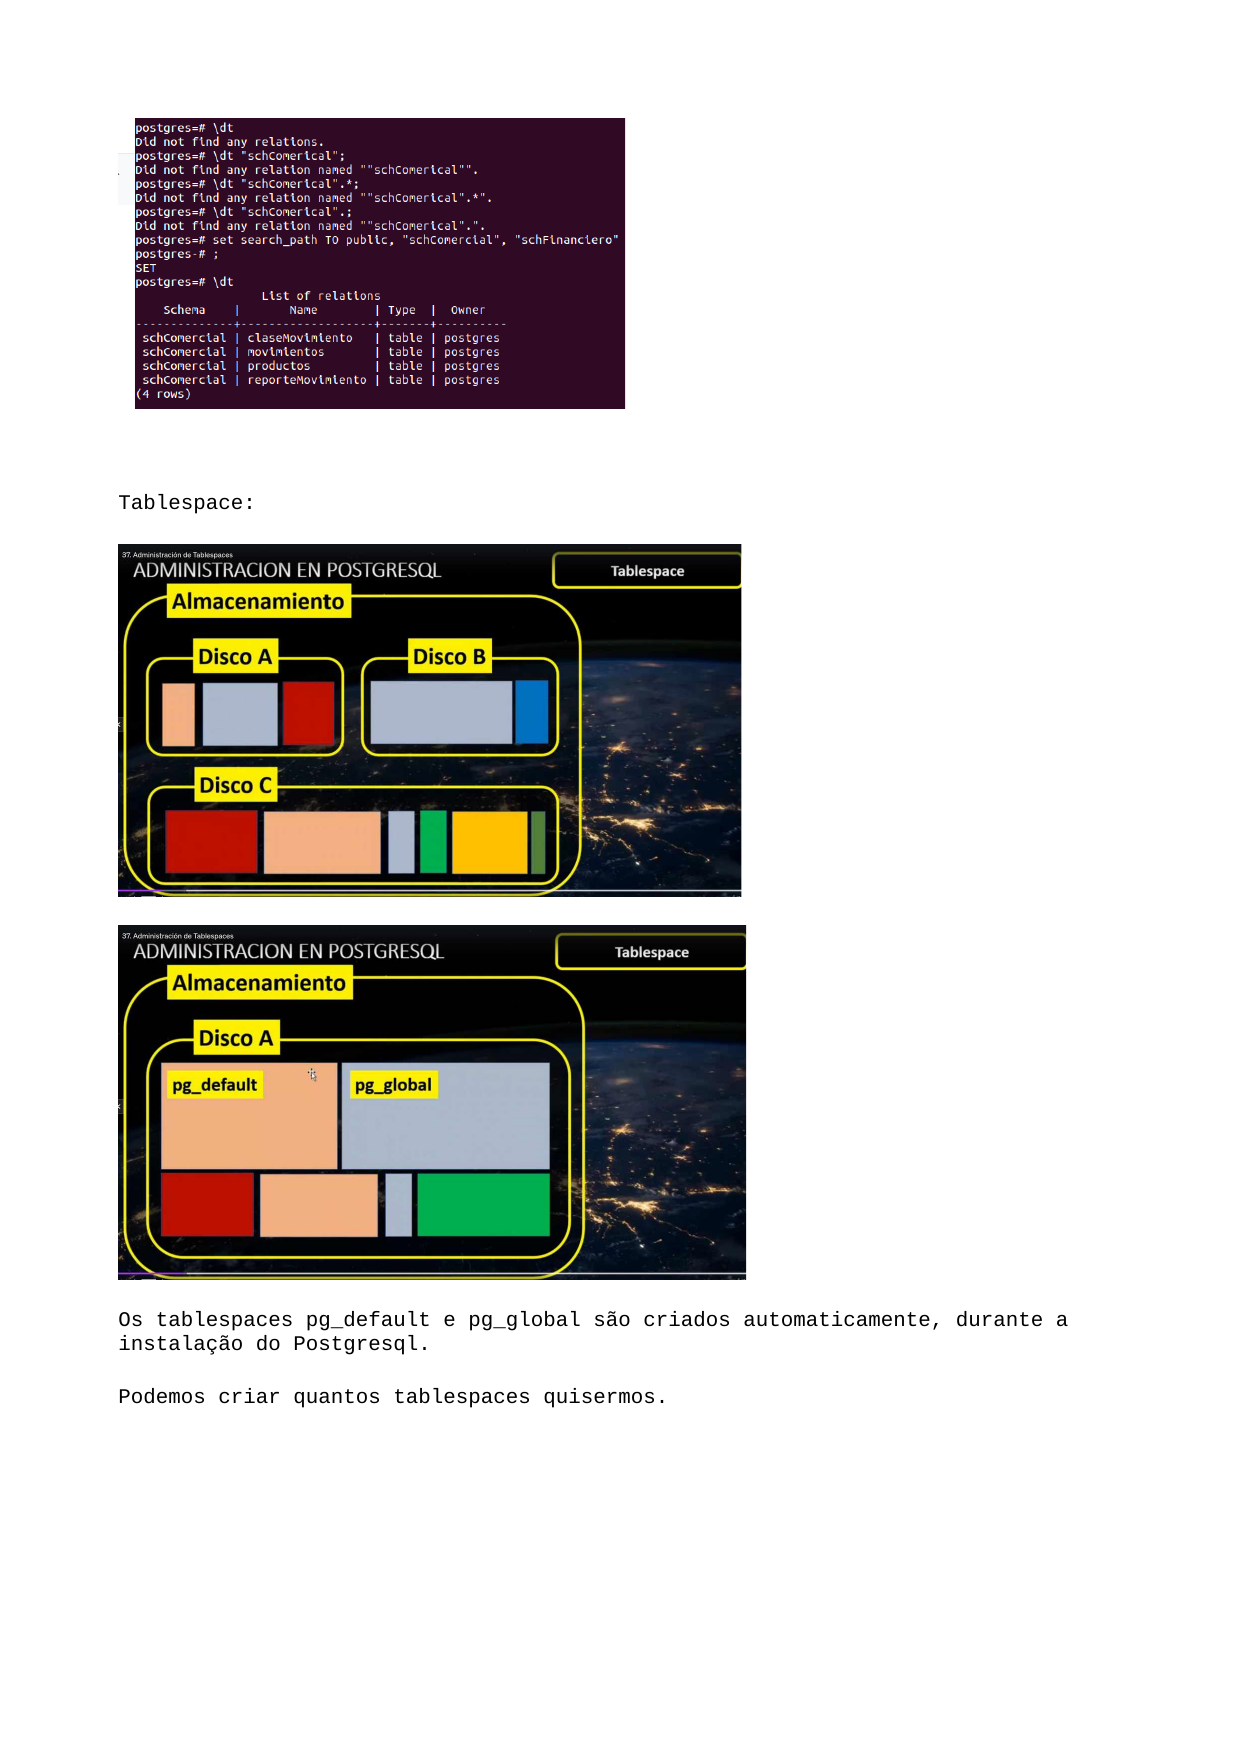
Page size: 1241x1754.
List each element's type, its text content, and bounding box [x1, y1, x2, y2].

text Podemos criar quantos tablespaces quisermos. [118, 1386, 1122, 1409]
picture [118, 925, 747, 1280]
text Tablespace: [118, 492, 1122, 515]
picture [118, 544, 742, 897]
picture [118, 118, 626, 409]
text Os tablespaces pg_default e pg_global são criados automaticamente, durante a instalação do Postgresql. [118, 1309, 1122, 1356]
